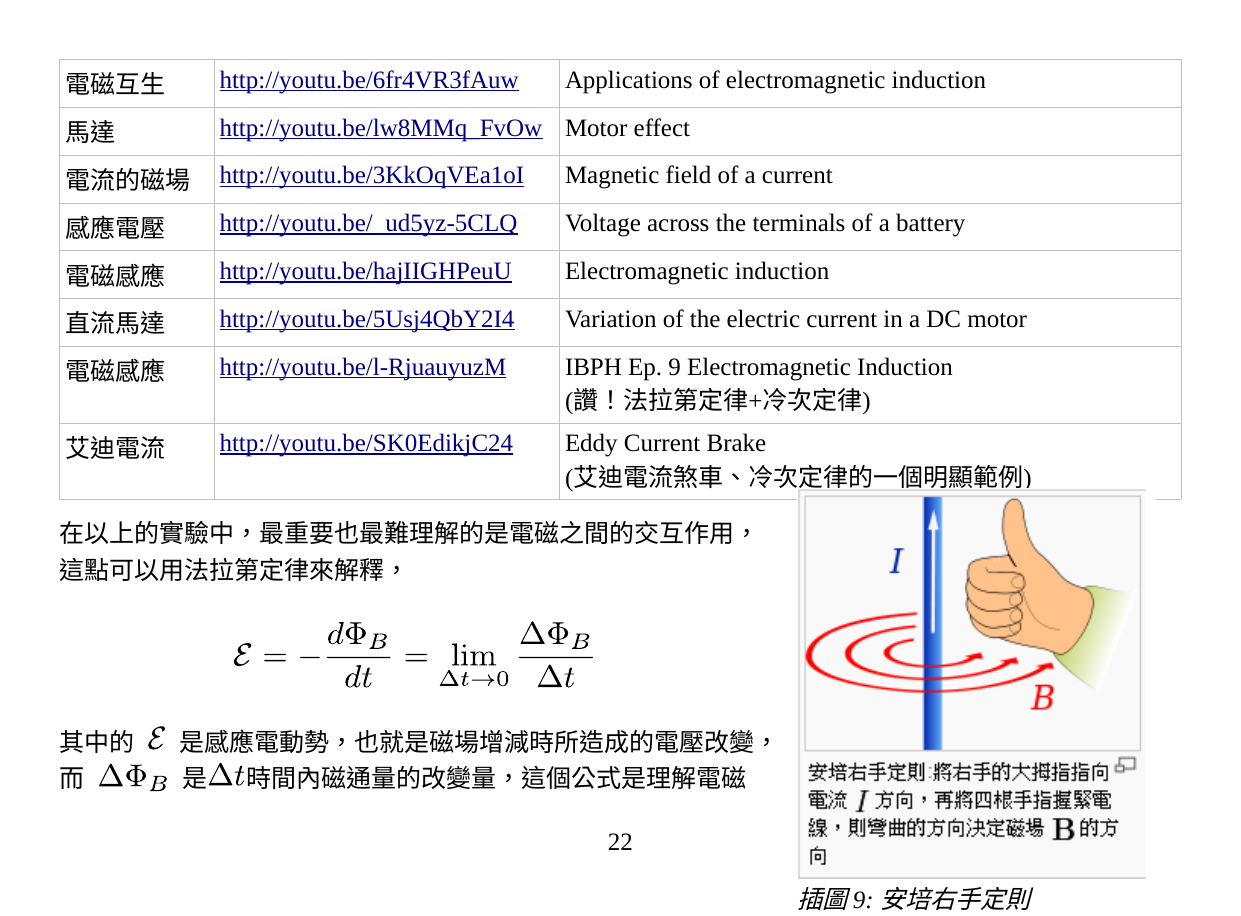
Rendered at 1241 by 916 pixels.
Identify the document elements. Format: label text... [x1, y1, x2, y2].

table_cell Eddy Current Brake (艾迪電流煞車、冷次定律的一個明顯範例) [560, 424, 1181, 488]
table_cell 馬達 [60, 108, 214, 155]
table_cell 艾迪電流 [60, 424, 214, 499]
picture [797, 488, 1146, 879]
table_cell http://youtu.be/l-RjuauyuzM [215, 347, 559, 422]
table_cell http://youtu.be/lw8MMq_FvOw [215, 108, 559, 155]
table_cell Electromagnetic induction [560, 251, 1181, 298]
table_cell http://youtu.be/3KkOqVEa1oI [215, 156, 559, 202]
table_cell [560, 489, 797, 499]
table_cell IBPH Ep. 9 Electromagnetic Induction (讚！法拉第定律+冷次定律) [560, 347, 1181, 422]
table_cell 感應電壓 [60, 204, 214, 250]
table_cell http://youtu.be/hajIIGHPeuU [215, 251, 559, 298]
text 插圖 9: 安培右手定則 [797, 501, 1156, 915]
table_cell 直流馬達 [60, 299, 214, 346]
table_cell http://youtu.be/SK0EdikjC24 [215, 424, 559, 499]
table_cell Variation of the electric current in a DC motor [560, 299, 1181, 346]
text 其中的 是感應電動勢，也就是磁場增減時所造成的電壓改變，而 是時間內磁通量的改變量，這個公式是理解電磁 [59, 722, 797, 795]
table_cell 電磁感應 [60, 347, 214, 422]
text [1156, 722, 1181, 795]
text [1156, 514, 1181, 586]
table_cell Motor effect [560, 108, 1181, 155]
table_cell Magnetic field of a current [560, 156, 1181, 202]
table_cell http://youtu.be/5Usj4QbY2I4 [215, 299, 559, 346]
table_cell 電磁感應 [60, 251, 214, 298]
text 在以上的實驗中，最重要也最難理解的是電磁之間的交互作用，這點可以用法拉第定律來解釋， [59, 514, 797, 586]
table_cell Applications of electromagnetic induction [560, 60, 1181, 107]
table_cell http://youtu.be/6fr4VR3fAuw [215, 60, 559, 107]
table_cell Voltage across the terminals of a battery [560, 204, 1181, 250]
table_cell 電流的磁場 [60, 156, 214, 202]
table_cell 電磁互生 [60, 60, 214, 107]
table_cell http://youtu.be/_ud5yz-5CLQ [215, 204, 559, 250]
